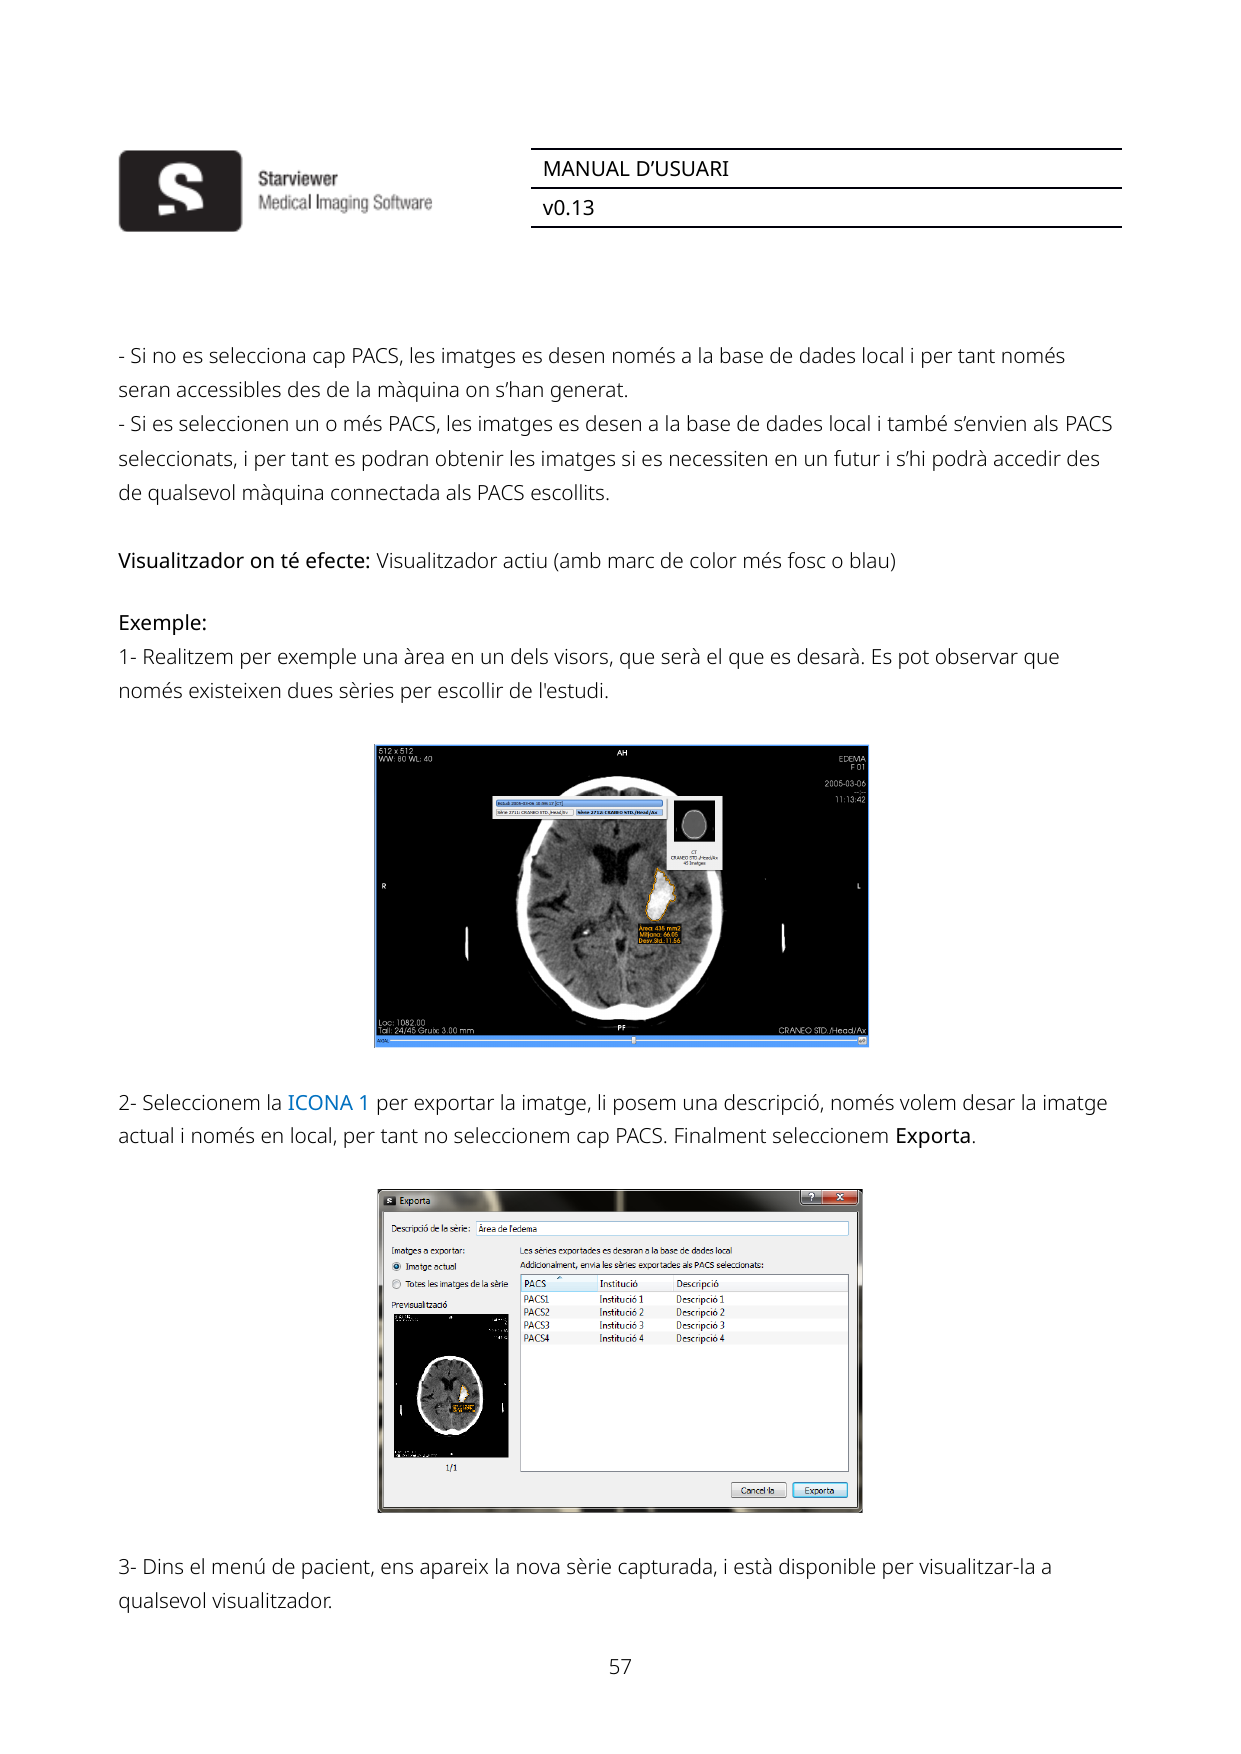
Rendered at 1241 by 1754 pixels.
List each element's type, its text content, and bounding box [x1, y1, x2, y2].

text 2- Seleccionem la ICONA 1 per exportar la imatge, li posem una descripció, només volem desar la imatge actual i només en local, per tant no seleccionem cap PACS. Finalment seleccionem Exporta. [118, 1088, 1122, 1150]
text Exemple: [118, 608, 1122, 637]
text 3- Dins el menú de pacient, ens apareix la nova sèrie capturada, i està disponible per visualitzar-la a qualsevol visualitzador. [118, 1552, 1122, 1614]
text - Si no es selecciona cap PACS, les imatges es desen només a la base de dades local i per tant només seran accessibles des de la màquina on s’han generat. [118, 341, 1122, 404]
text 1- Realitzem per exemple una àrea en un dels visors, que serà el que es desarà. Es pot observar que només existeixen dues sèries per escollir de l'estudi. [118, 642, 1122, 705]
picture [377, 1189, 863, 1513]
text - Si es seleccionen un o més PACS, les imatges es desen a la base de dades local i també s’envien als PACS seleccionats, i per tant es podran obtenir les imatges si es necessiten en un futur i s’hi podrà accedir des de qualsevol màquina connectada als PACS escollits. [118, 409, 1122, 506]
text Visualitzador on té efecte: Visualitzador actiu (amb marc de color més fosc o blau) [118, 546, 1122, 574]
picture [374, 744, 870, 1048]
